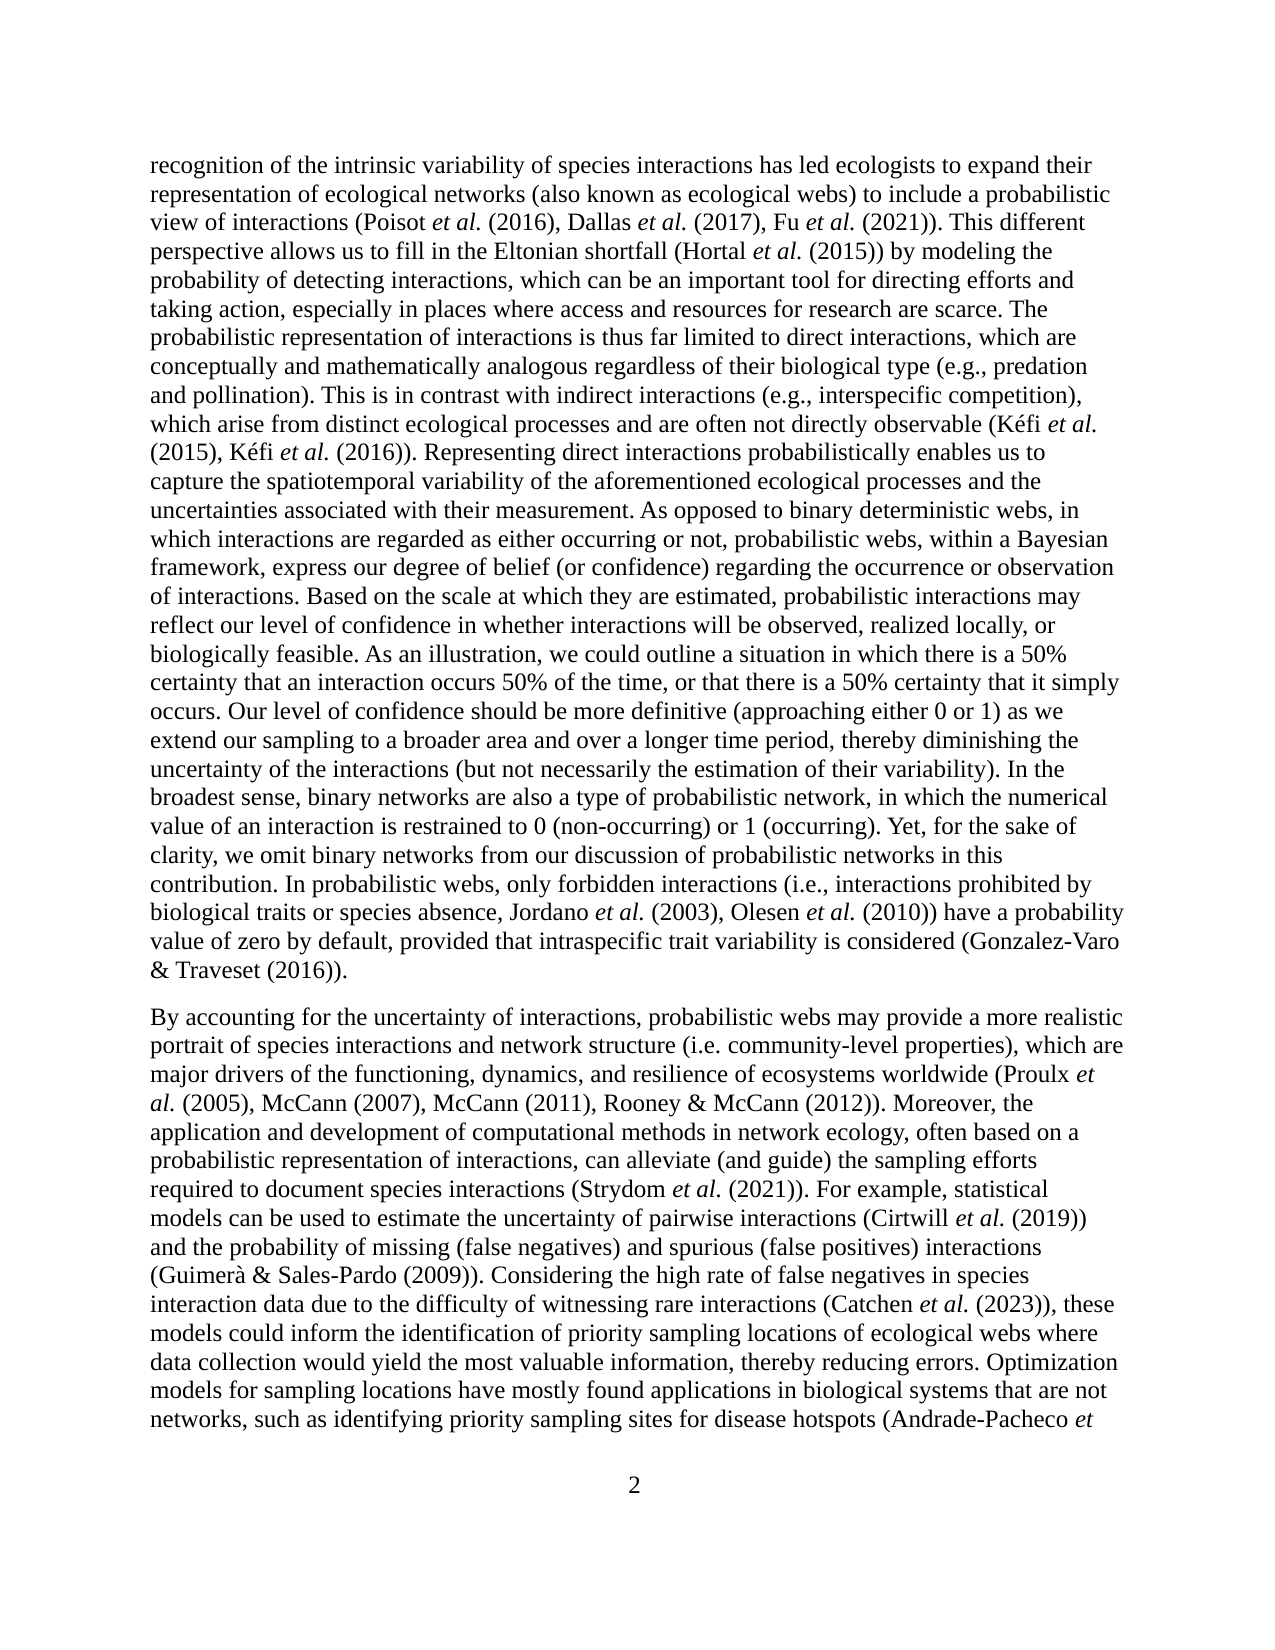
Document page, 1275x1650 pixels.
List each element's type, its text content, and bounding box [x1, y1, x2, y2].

text recognition of the intrinsic variability of species interactions has led ecologists to expand their representation of ecological networks (also known as ecological webs) to include a probabilistic view of interactions (Poisot et al. (2016), Dallas et al. (2017), Fu et al. (2021)). This different perspective allows us to fill in the Eltonian shortfall (Hortal et al. (2015)) by modeling the probability of detecting interactions, which can be an important tool for directing efforts and taking action, especially in places where access and resources for research are scarce. The probabilistic representation of interactions is thus far limited to direct interactions, which are conceptually and mathematically analogous regardless of their biological type (e.g., predation and pollination). This is in contrast with indirect interactions (e.g., interspecific competition), which arise from distinct ecological processes and are often not directly observable (Kéfi et al. (2015), Kéfi et al. (2016)). Representing direct interactions probabilistically enables us to capture the spatiotemporal variability of the aforementioned ecological processes and the uncertainties associated with their measurement. As opposed to binary deterministic webs, in which interactions are regarded as either occurring or not, probabilistic webs, within a Bayesian framework, express our degree of belief (or confidence) regarding the occurrence or observation of interactions. Based on the scale at which they are estimated, probabilistic interactions may reflect our level of confidence in whether interactions will be observed, realized locally, or biologically feasible. As an illustration, we could outline a situation in which there is a 50% certainty that an interaction occurs 50% of the time, or that there is a 50% certainty that it simply occurs. Our level of confidence should be more definitive (approaching either 0 or 1) as we extend our sampling to a broader area and over a longer time period, thereby diminishing the uncertainty of the interactions (but not necessarily the estimation of their variability). In the broadest sense, binary networks are also a type of probabilistic network, in which the numerical value of an interaction is restrained to 0 (non-occurring) or 1 (occurring). Yet, for the sake of clarity, we omit binary networks from our discussion of probabilistic networks in this contribution. In probabilistic webs, only forbidden interactions (i.e., interactions prohibited by biological traits or species absence, Jordano et al. (2003), Olesen et al. (2010)) have a probability value of zero by default, provided that intraspecific trait variability is considered (Gonzalez-Varo & Traveset (2016)). [150, 150, 1125, 984]
text By accounting for the uncertainty of interactions, probabilistic webs may provide a more realistic portrait of species interactions and network structure (i.e. community-level properties), which are major drivers of the functioning, dynamics, and resilience of ecosystems worldwide (Proulx et al. (2005), McCann (2007), McCann (2011), Rooney & McCann (2012)). Moreover, the application and development of computational methods in network ecology, often based on a probabilistic representation of interactions, can alleviate (and guide) the sampling efforts required to document species interactions (Strydom et al. (2021)). For example, statistical models can be used to estimate the uncertainty of pairwise interactions (Cirtwill et al. (2019)) and the probability of missing (false negatives) and spurious (false positives) interactions (Guimerà & Sales-Pardo (2009)). Considering the high rate of false negatives in species interaction data due to the difficulty of witnessing rare interactions (Catchen et al. (2023)), these models could inform the identification of priority sampling locations of ecological webs where data collection would yield the most valuable information, thereby reducing errors. Optimization models for sampling locations have mostly found applications in biological systems that are not networks, such as identifying priority sampling sites for disease hotspots (Andrade-Pacheco et [150, 1002, 1125, 1433]
